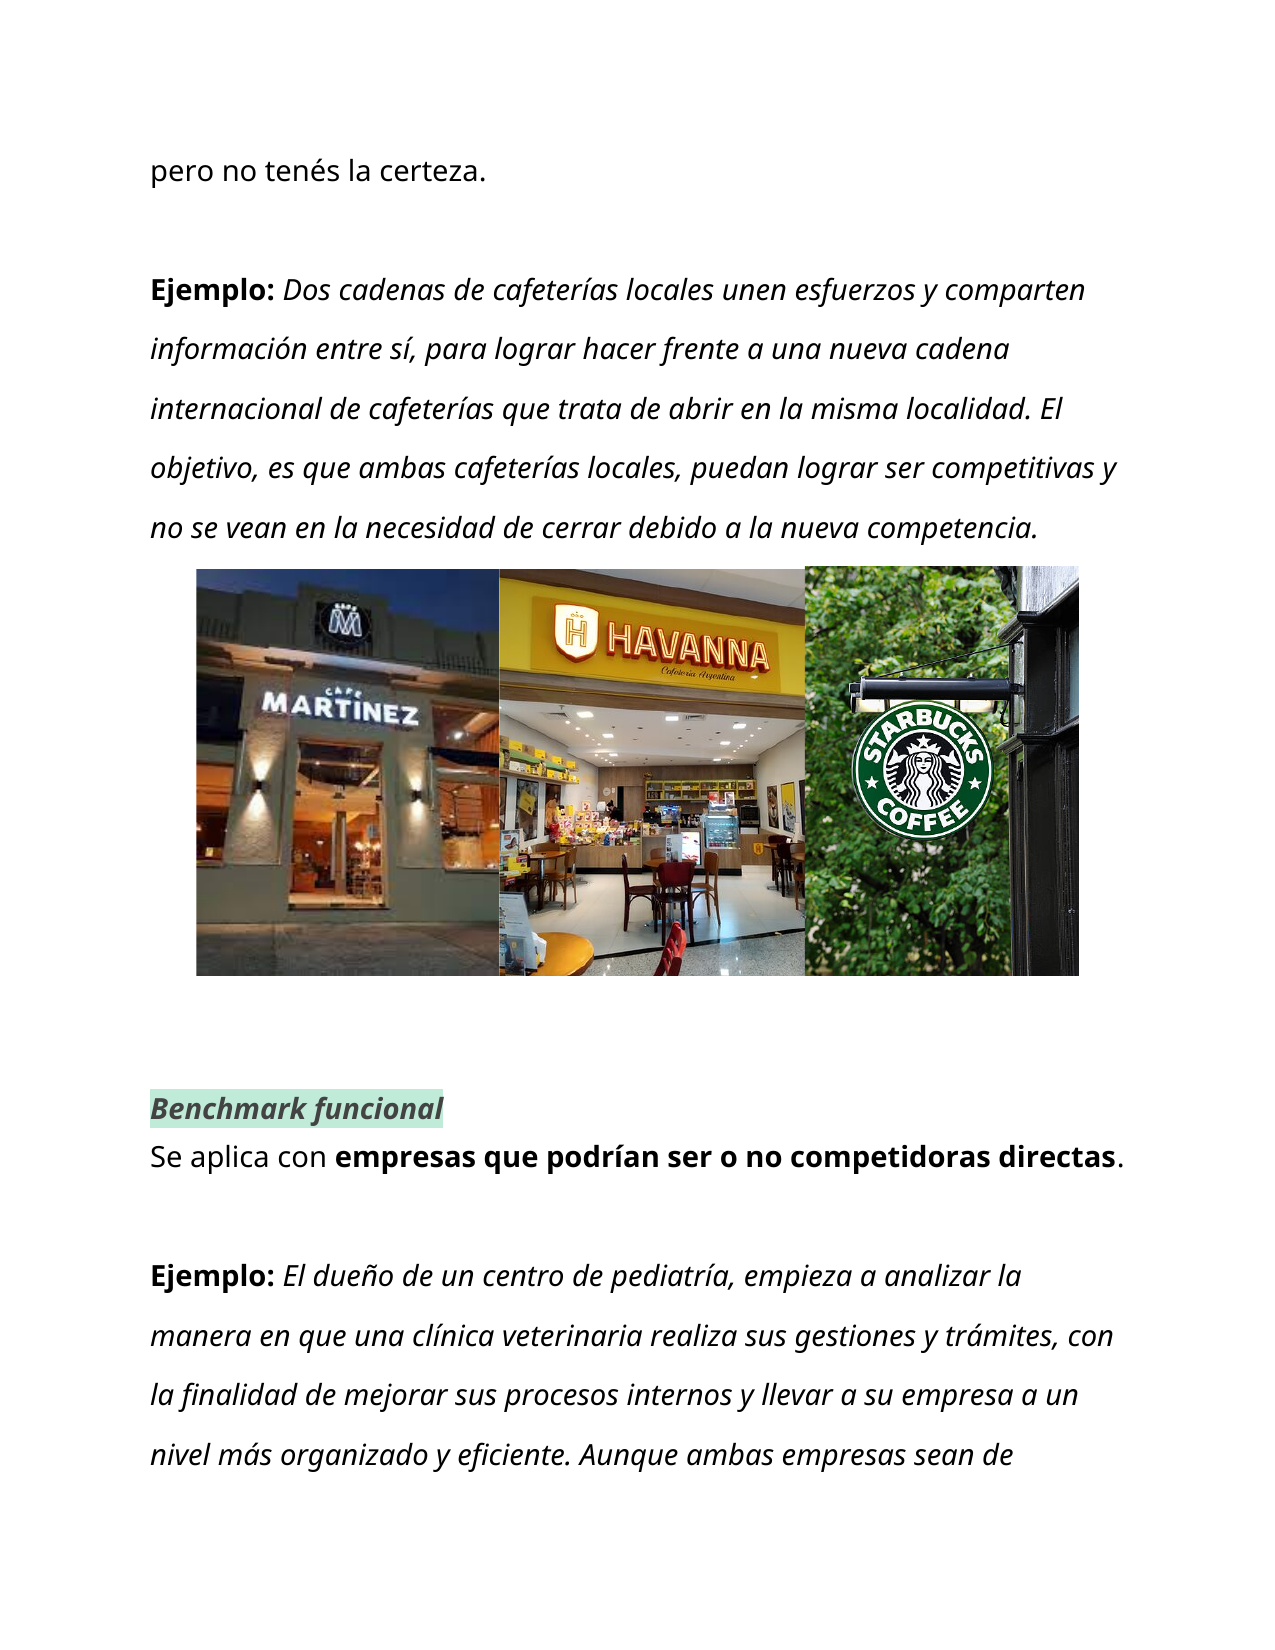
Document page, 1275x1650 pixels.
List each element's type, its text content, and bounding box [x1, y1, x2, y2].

subtitle Benchmark funcional [443, 1089, 1125, 1128]
picture [196, 566, 1079, 976]
text Ejemplo: Dos cadenas de cafeterías locales unen esfuerzos y comparten información entre sí, para lograr hacer frente a una nueva cadena internacional de cafeterías que trata de abrir en la misma localidad. El objetivo, es que ambas cafeterías locales, puedan lograr ser competitivas y no se vean en la necesidad de cerrar debido a la nueva competencia. [150, 269, 1125, 547]
text Se aplica con empresas que podrían ser o no competidoras directas. [150, 1137, 1125, 1176]
text pero no tenés la certeza. [150, 150, 1125, 190]
text Ejemplo: El dueño de un centro de pediatría, empieza a analizar la manera en que una clínica veterinaria realiza sus gestiones y trámites, con la finalidad de mejorar sus procesos internos y llevar a su empresa a un nivel más organizado y eficiente. Aunque ambas empresas sean de [150, 1256, 1125, 1474]
